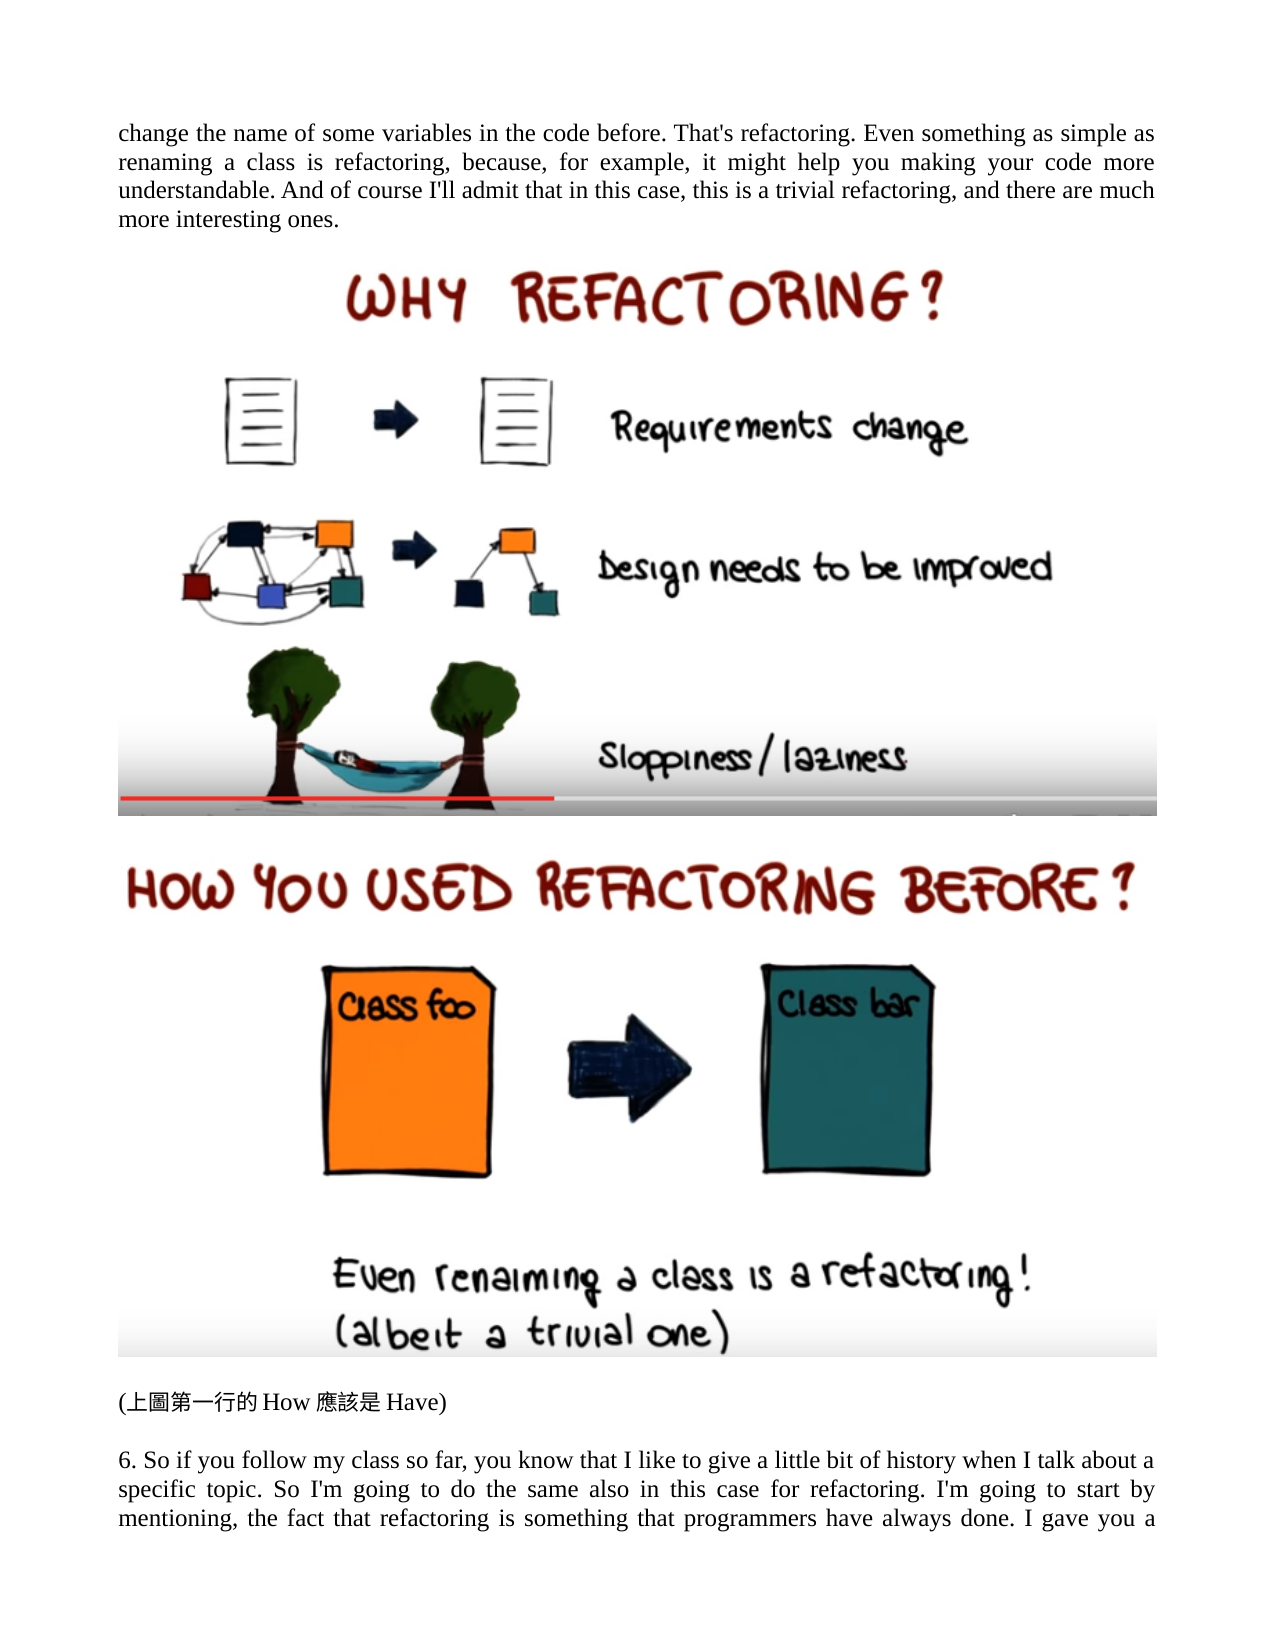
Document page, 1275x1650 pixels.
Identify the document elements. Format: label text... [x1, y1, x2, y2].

picture [118, 261, 1157, 816]
text change the name of some variables in the code before. That's refactoring. Even something as simple as renaming a class is refactoring, because, for example, it might help you making your code more understandable. And of course I'll admit that in this case, this is a trivial refactoring, and there are much more interesting ones. [118, 118, 1157, 233]
picture [118, 844, 1157, 1357]
text 6. So if you follow my class so far, you know that I like to give a little bit of history when I talk about a specific topic. So I'm going to do the same also in this case for refactoring. I'm going to start by mentioning, the fact that refactoring is something that programmers have always done. I gave you a [118, 1446, 1157, 1532]
text (上圖第一行的How應該是Have) [118, 1385, 1157, 1417]
